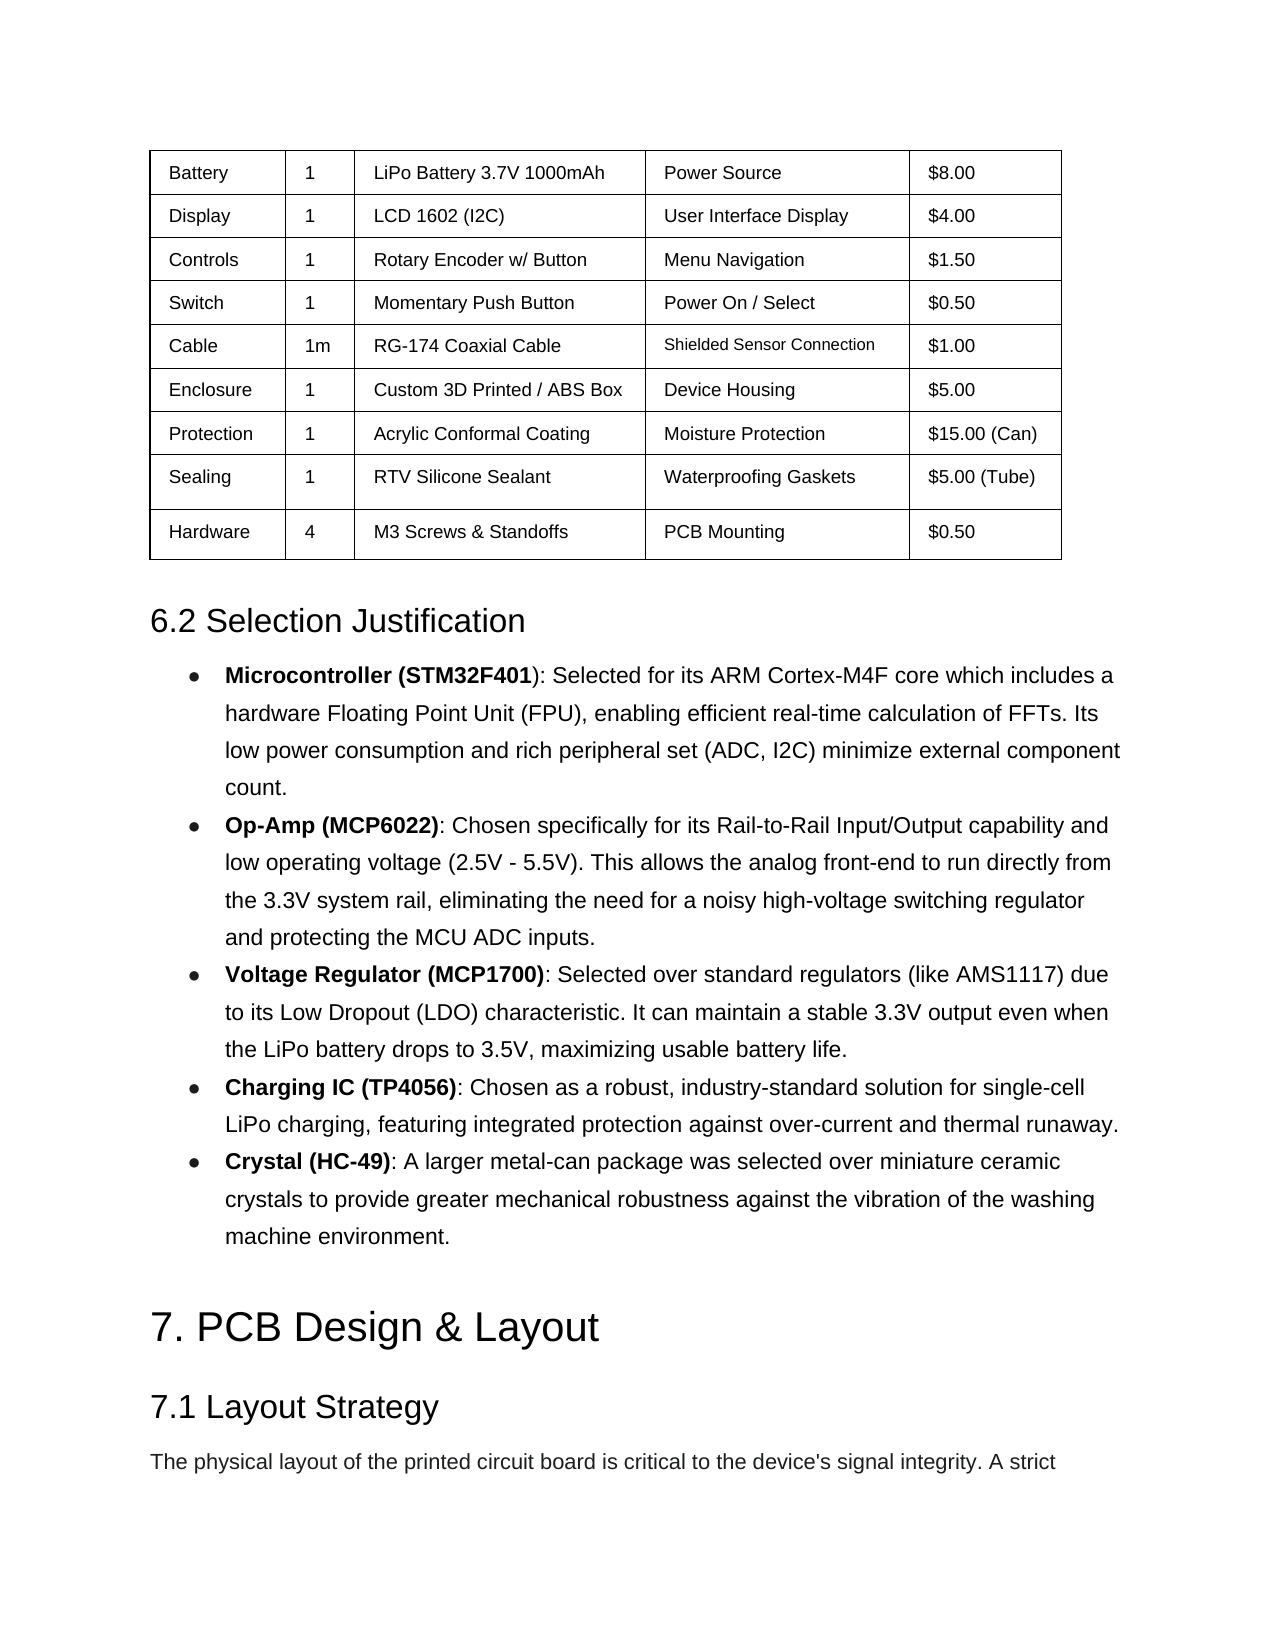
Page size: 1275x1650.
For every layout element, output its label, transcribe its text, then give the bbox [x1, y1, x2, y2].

table_cell 1 [286, 281, 354, 324]
table_cell Rotary Encoder w/ Button [355, 238, 645, 280]
table_cell $8.00 [910, 151, 1061, 193]
table_cell 1 [286, 151, 354, 193]
table_cell $1.00 [910, 325, 1061, 367]
table_cell LiPo Battery 3.7V 1000mAh [355, 151, 645, 193]
table_cell $5.00 (Tube) [910, 455, 1061, 509]
table_cell 1m [286, 325, 354, 367]
table_cell Shielded Sensor Connection [646, 325, 909, 367]
table_cell RG-174 Coaxial Cable [355, 325, 645, 367]
table_cell $0.50 [910, 510, 1061, 559]
table_cell Protection [151, 412, 285, 454]
table_cell Hardware [151, 510, 285, 559]
text The physical layout of the printed circuit board is critical to the device's signal integrity. A strict [150, 1449, 1125, 1474]
table_cell RTV Silicone Sealant [355, 455, 645, 509]
table_cell Acrylic Conformal Coating [355, 412, 645, 454]
subtitle 7.1 Layout Strategy [150, 1388, 1125, 1426]
table_cell Switch [151, 281, 285, 324]
table_cell Sealing [151, 455, 285, 509]
table_cell Power Source [646, 151, 909, 193]
table_cell Cable [151, 325, 285, 367]
table_cell $0.50 [910, 281, 1061, 324]
table_cell Controls [151, 238, 285, 280]
list Crystal (HC-49): A larger metal-can package was selected over miniature ceramic crystals to provide greater mechanical robustness against the vibration of the washing machine environment. [187, 1148, 1125, 1249]
table_cell 4 [286, 510, 354, 559]
table_cell 1 [286, 412, 354, 454]
table_cell Menu Navigation [646, 238, 909, 280]
table_cell Moisture Protection [646, 412, 909, 454]
table_cell Momentary Push Button [355, 281, 645, 324]
table_cell 1 [286, 455, 354, 509]
subtitle 7. PCB Design & Layout [150, 1302, 1125, 1350]
list Charging IC (TP4056): Chosen as a robust, industry-standard solution for single-cell LiPo charging, featuring integrated protection against over-current and thermal runaway. [187, 1073, 1125, 1137]
table_cell $5.00 [910, 369, 1061, 411]
table_cell M3 Screws & Standoffs [355, 510, 645, 559]
table_cell 1 [286, 195, 354, 237]
list Op-Amp (MCP6022): Chosen specifically for its Rail-to-Rail Input/Output capability and low operating voltage (2.5V - 5.5V). This allows the analog front-end to run directly from the 3.3V system rail, eliminating the need for a noisy high-voltage switching regulator and protecting the MCU ADC inputs. [187, 812, 1125, 950]
subtitle 6.2 Selection Justification [150, 601, 1125, 639]
table_cell Display [151, 195, 285, 237]
table_cell PCB Mounting [646, 510, 909, 559]
table_cell Waterproofing Gaskets [646, 455, 909, 509]
table_cell Enclosure [151, 369, 285, 411]
table_cell Device Housing [646, 369, 909, 411]
table_cell User Interface Display [646, 195, 909, 237]
table_cell $1.50 [910, 238, 1061, 280]
table_cell $15.00 (Can) [910, 412, 1061, 454]
table_cell 1 [286, 369, 354, 411]
table_cell $4.00 [910, 195, 1061, 237]
table_cell Custom 3D Printed / ABS Box [355, 369, 645, 411]
list Voltage Regulator (MCP1700): Selected over standard regulators (like AMS1117) due to its Low Dropout (LDO) characteristic. It can maintain a stable 3.3V output even when the LiPo battery drops to 3.5V, maximizing usable battery life. [187, 961, 1125, 1062]
table_cell Battery [151, 151, 285, 193]
table_cell 1 [286, 238, 354, 280]
list Microcontroller (STM32F401): Selected for its ARM Cortex-M4F core which includes a hardware Floating Point Unit (FPU), enabling efficient real-time calculation of FFTs. Its low power consumption and rich peripheral set (ADC, I2C) minimize external component count. [187, 662, 1125, 801]
table_cell LCD 1602 (I2C) [355, 195, 645, 237]
table_cell Power On / Select [646, 281, 909, 324]
